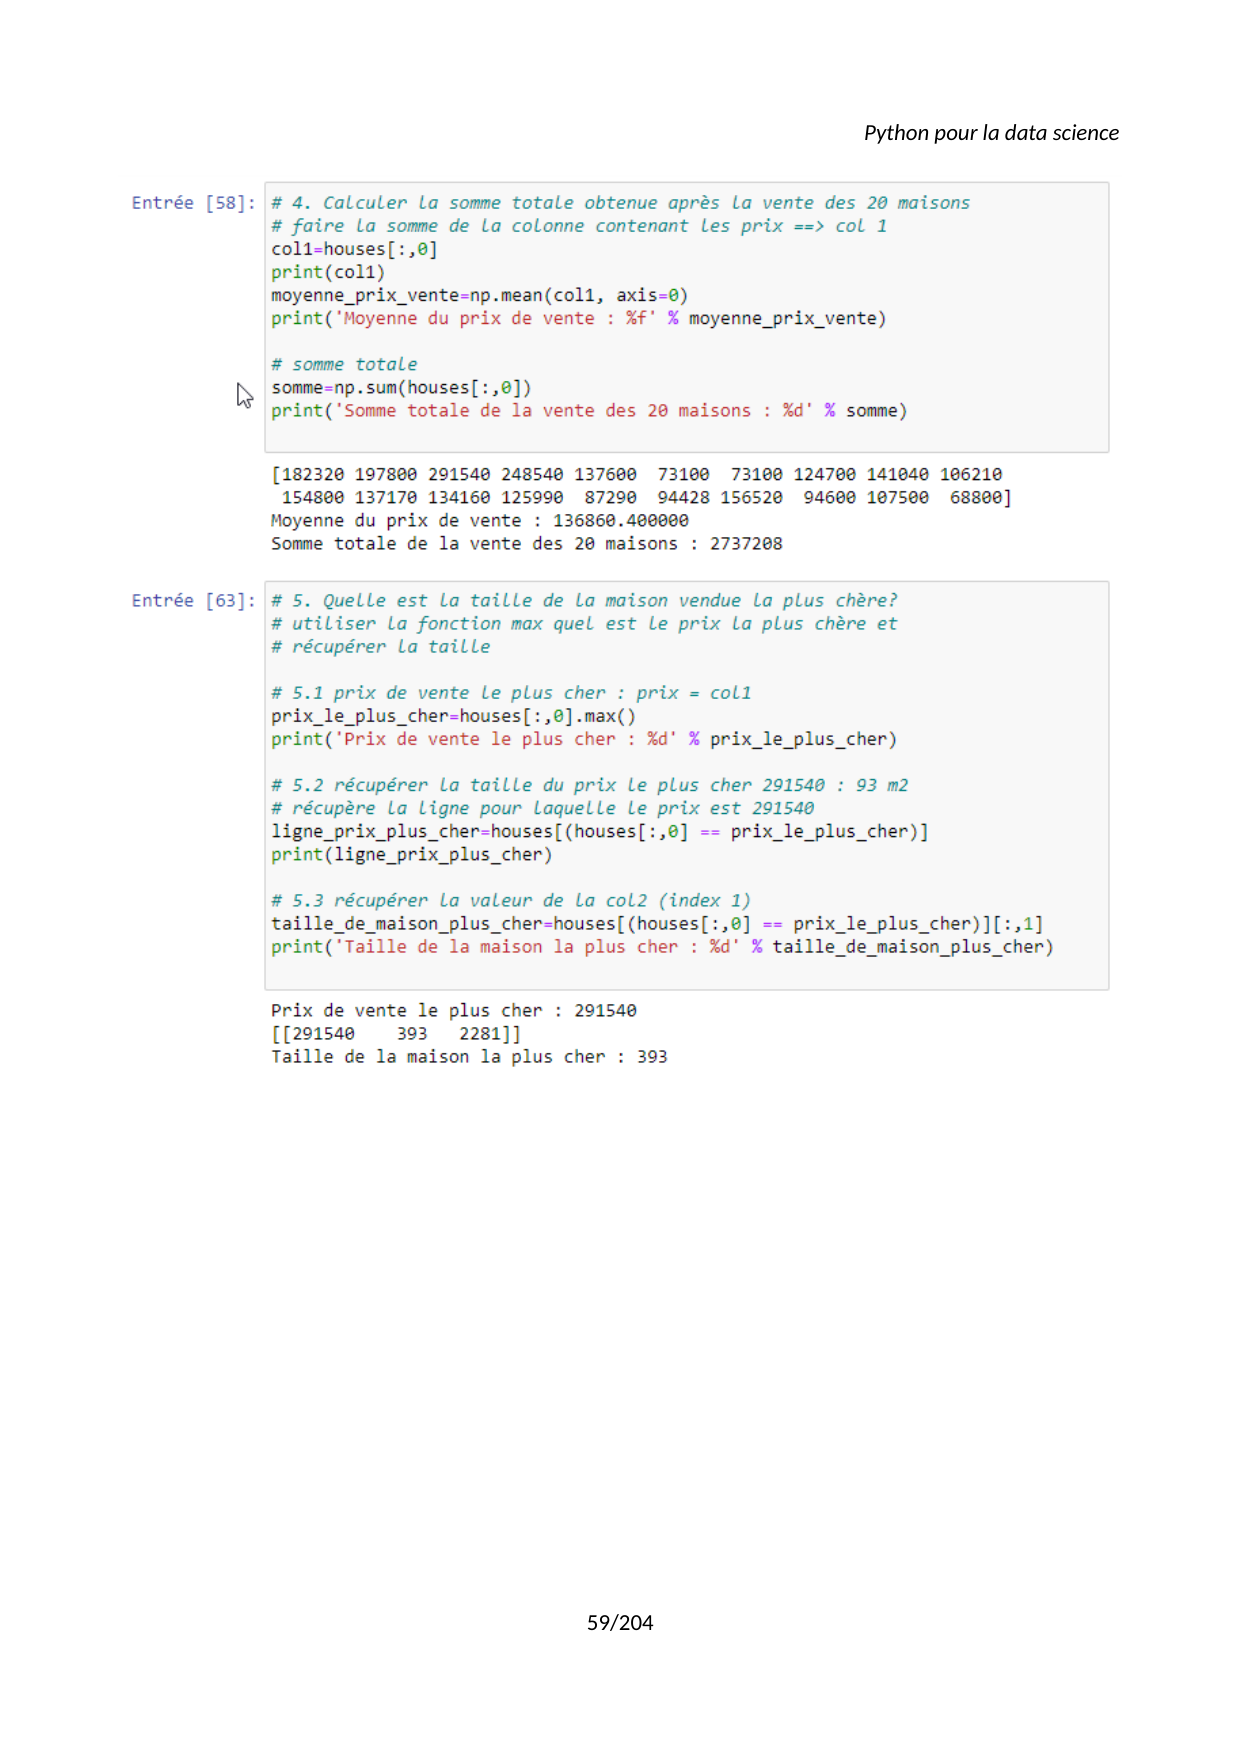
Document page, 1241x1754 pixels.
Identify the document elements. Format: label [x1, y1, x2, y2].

picture [118, 175, 1122, 1094]
